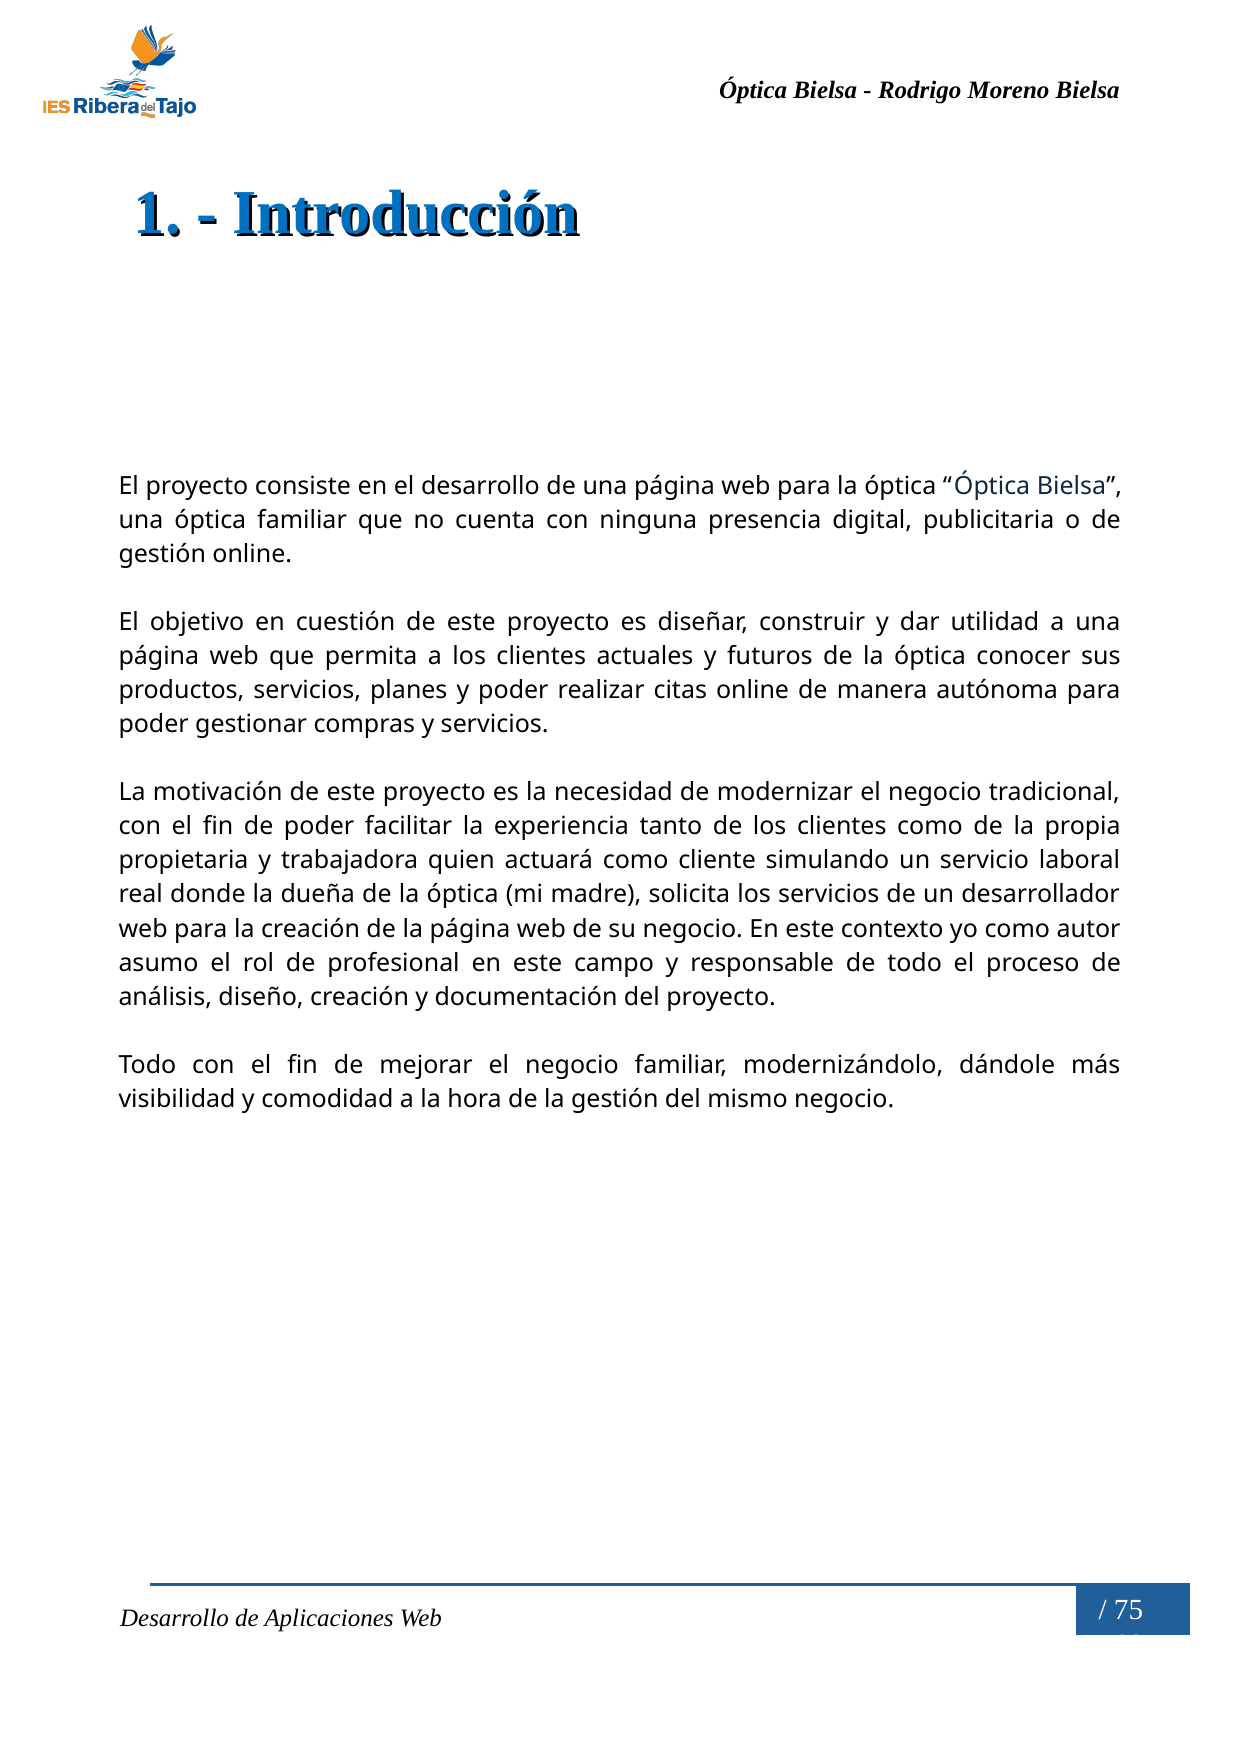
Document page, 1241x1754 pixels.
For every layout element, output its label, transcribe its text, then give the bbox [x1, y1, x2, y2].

text La motivación de este proyecto es la necesidad de modernizar el negocio tradicional, con el fin de poder facilitar la experiencia tanto de los clientes como de la propia propietaria y trabajadora quien actuará como cliente simulando un servicio laboral real donde la dueña de la óptica (mi madre), solicita los servicios de un desarrollador web para la creación de la página web de su negocio. En este contexto yo como autor asumo el rol de profesional en este campo y responsable de todo el proceso de análisis, diseño, creación y documentación del proyecto. [118, 774, 1122, 1012]
text El proyecto consiste en el desarrollo de una página web para la óptica “Óptica Bielsa”, una óptica familiar que no cuenta con ninguna presencia digital, publicitaria o de gestión online. [118, 196, 1122, 569]
text Todo con el fin de mejorar el negocio familiar, modernizándolo, dándole más visibilidad y comodidad a la hora de la gestión del mismo negocio. [118, 1046, 1122, 1114]
subtitle 1. - Introducción [133, 175, 1105, 247]
text El objetivo en cuestión de este proyecto es diseñar, construir y dar utilidad a una página web que permita a los clientes actuales y futuros de la óptica conocer sus productos, servicios, planes y poder realizar citas online de manera autónoma para poder gestionar compras y servicios. [118, 604, 1122, 740]
